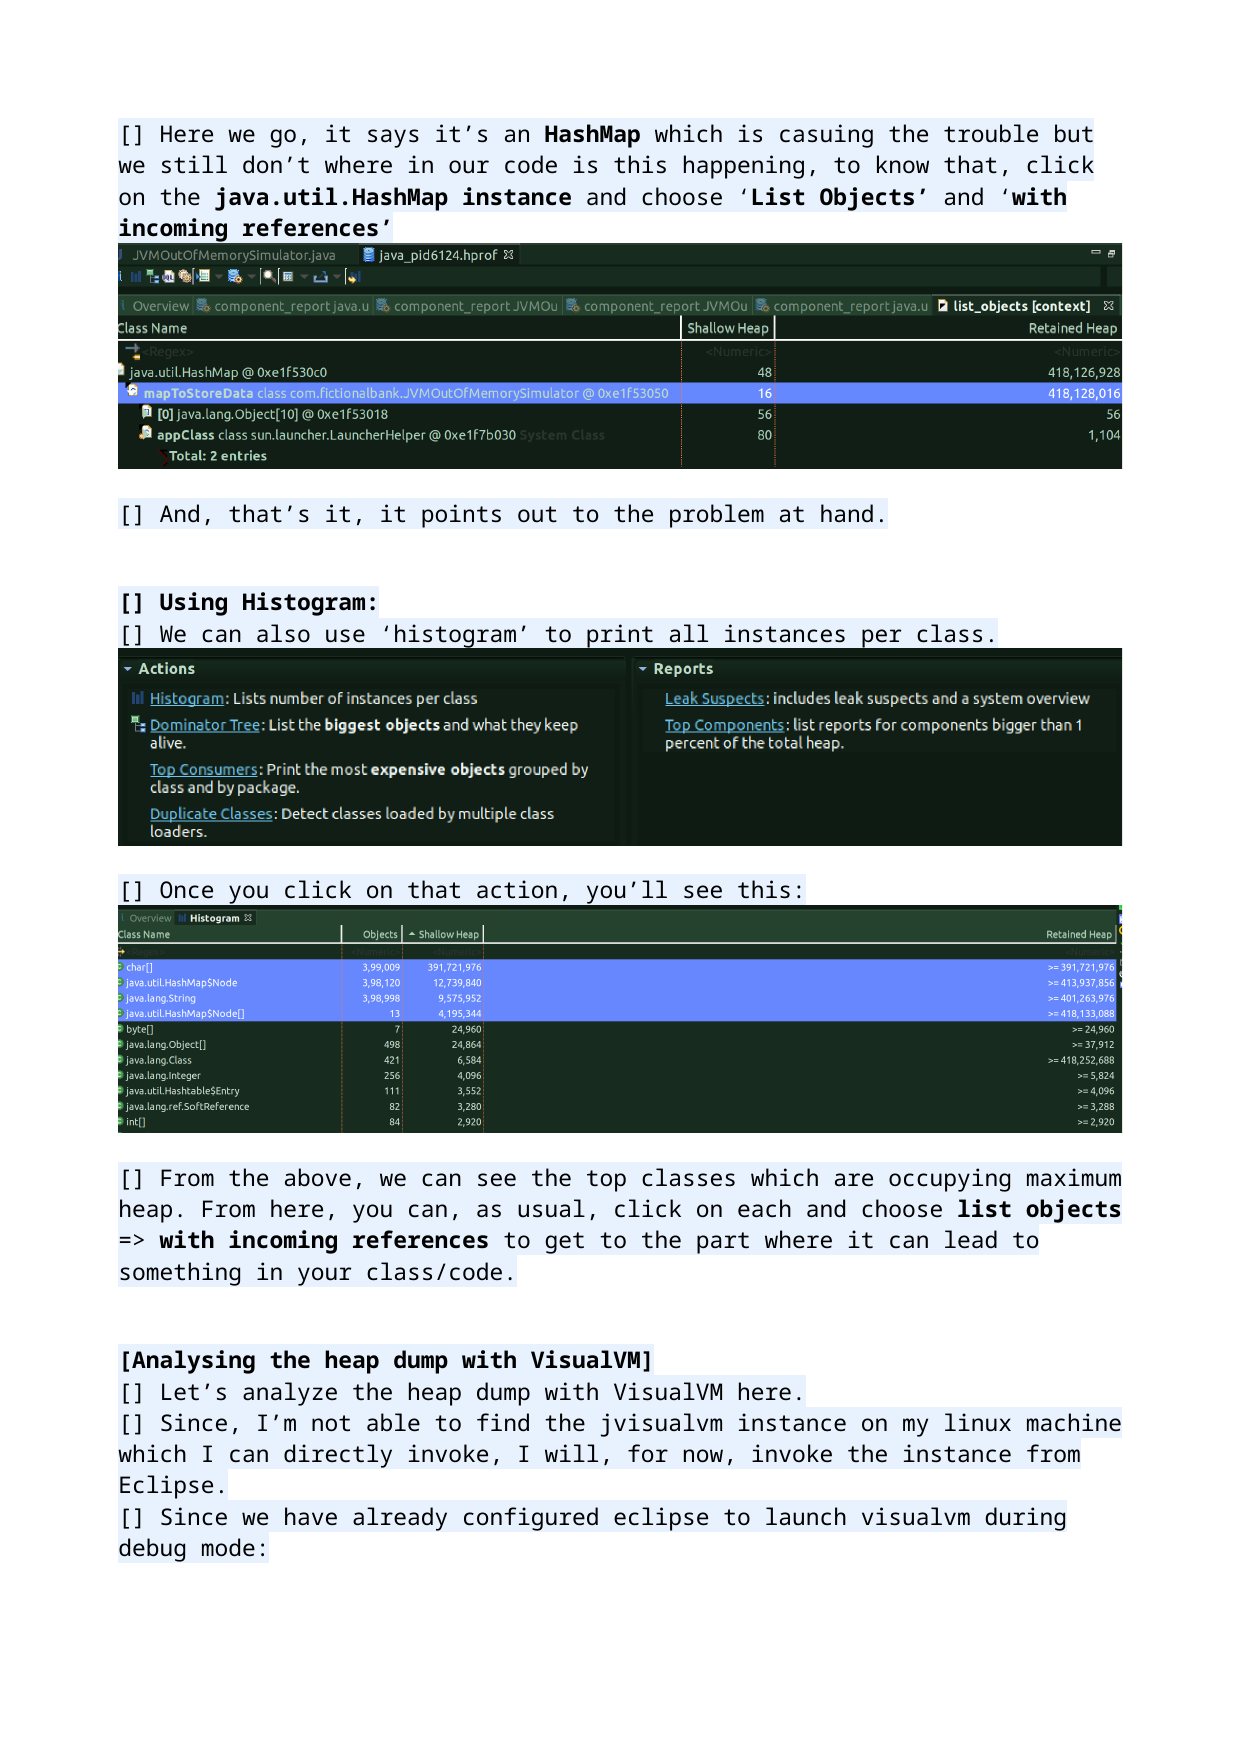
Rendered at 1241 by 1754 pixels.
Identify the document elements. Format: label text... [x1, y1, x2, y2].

text [] Using Histogram: [118, 586, 1122, 618]
text [] Since we have already configured eclipse to launch visualvm during debug mode: [118, 1500, 1122, 1563]
picture [118, 648, 1123, 846]
text [] Once you click on that action, you’ll see this: [118, 874, 1122, 905]
text [] Here we go, it says it’s an HashMap which is casuing the trouble but we still don’t where in our code is this happening, to know that, click on the java.util.HashMap instance and choose ‘List Objects’ and ‘with incoming references’ [118, 118, 1122, 243]
text [] We can also use ‘histogram’ to print all instances per class. [118, 618, 1122, 648]
picture [118, 905, 1123, 1133]
text [Analysing the heap dump with VisualVM] [118, 1344, 1122, 1375]
text [] Let’s analyze the heap dump with VisualVM here. [118, 1375, 1122, 1407]
text [] And, that’s it, it points out to the problem at hand. [118, 498, 1122, 529]
picture [118, 243, 1123, 469]
text [] Since, I’m not able to find the jvisualvm instance on my linux machine which I can directly invoke, I will, for now, invoke the instance from Eclipse. [118, 1407, 1122, 1500]
text [] From the above, we can see the top classes which are occupying maximum heap. From here, you can, as usual, click on each and choose list objects => with incoming references to get to the part where it can lead to something in your class/code. [118, 1162, 1122, 1287]
